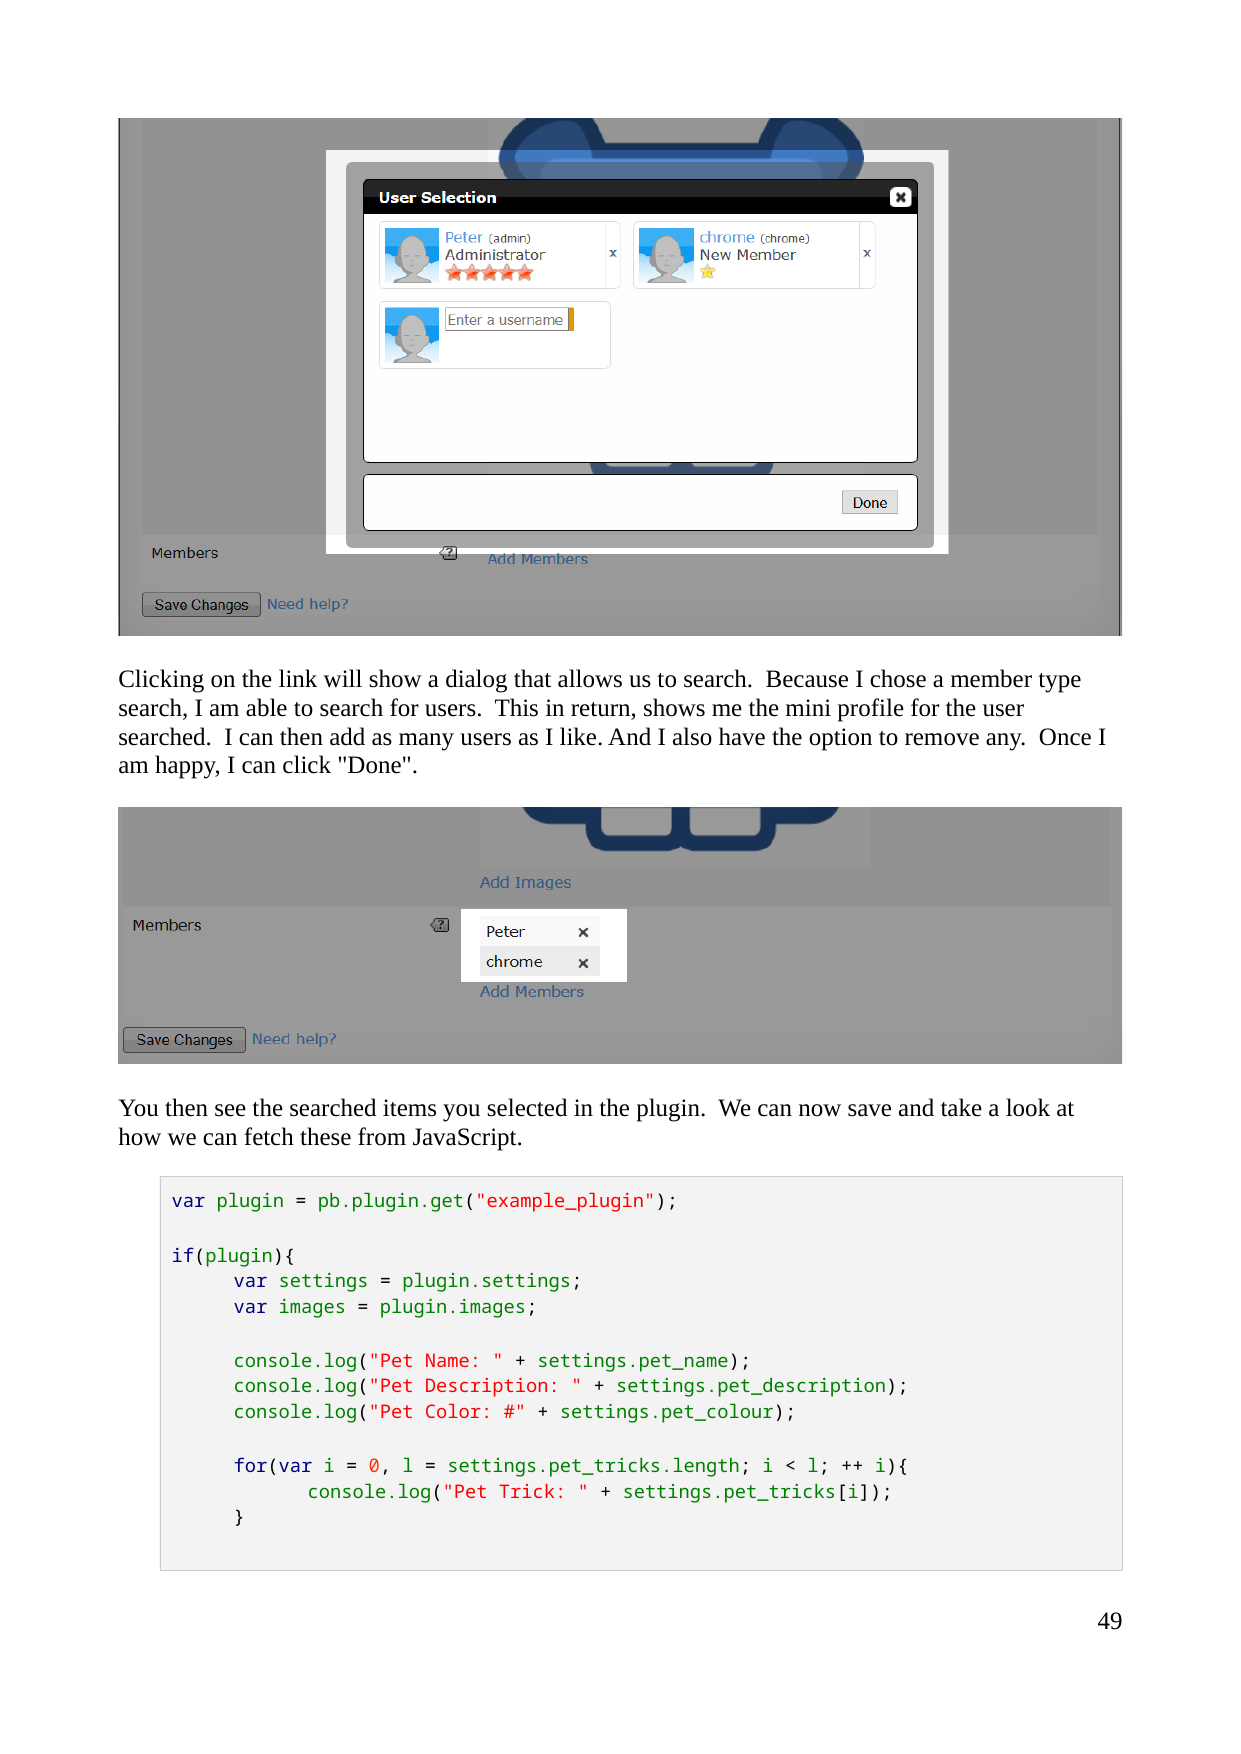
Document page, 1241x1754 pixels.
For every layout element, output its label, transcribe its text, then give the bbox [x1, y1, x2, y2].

text var plugin = pb.plugin.get("example_plugin"); [161, 1177, 1122, 1201]
text } [161, 1492, 1122, 1517]
text console.log("Pet Name: " + settings.pet_name); [161, 1335, 1122, 1361]
text console.log("Pet Color: #" + settings.pet_colour); [161, 1386, 1122, 1412]
text if(plugin){ [161, 1230, 1122, 1256]
text console.log("Pet Trick: " + settings.pet_tricks[i]); [161, 1466, 1122, 1492]
text for(var i = 0, l = settings.pet_tricks.length; i < l; ++ i){ [161, 1441, 1122, 1466]
picture [118, 118, 1123, 636]
text var settings = plugin.settings; [161, 1256, 1122, 1281]
text You then see the searched items you selected in the plugin. We can now save and take a look at how we can fetch these from JavaScript. [118, 1093, 1122, 1150]
text console.log("Pet Description: " + settings.pet_description); [161, 1361, 1122, 1386]
picture [118, 807, 1123, 1064]
text var images = plugin.images; [161, 1281, 1122, 1307]
text Clicking on the link will show a dialog that allows us to search. Because I chose a member type search, I am able to search for users. This in return, shows me the mini profile for the user searched. I can then add as many users as I like. And I also have the option to remove any. Once I am happy, I can click "Done". [118, 664, 1122, 779]
